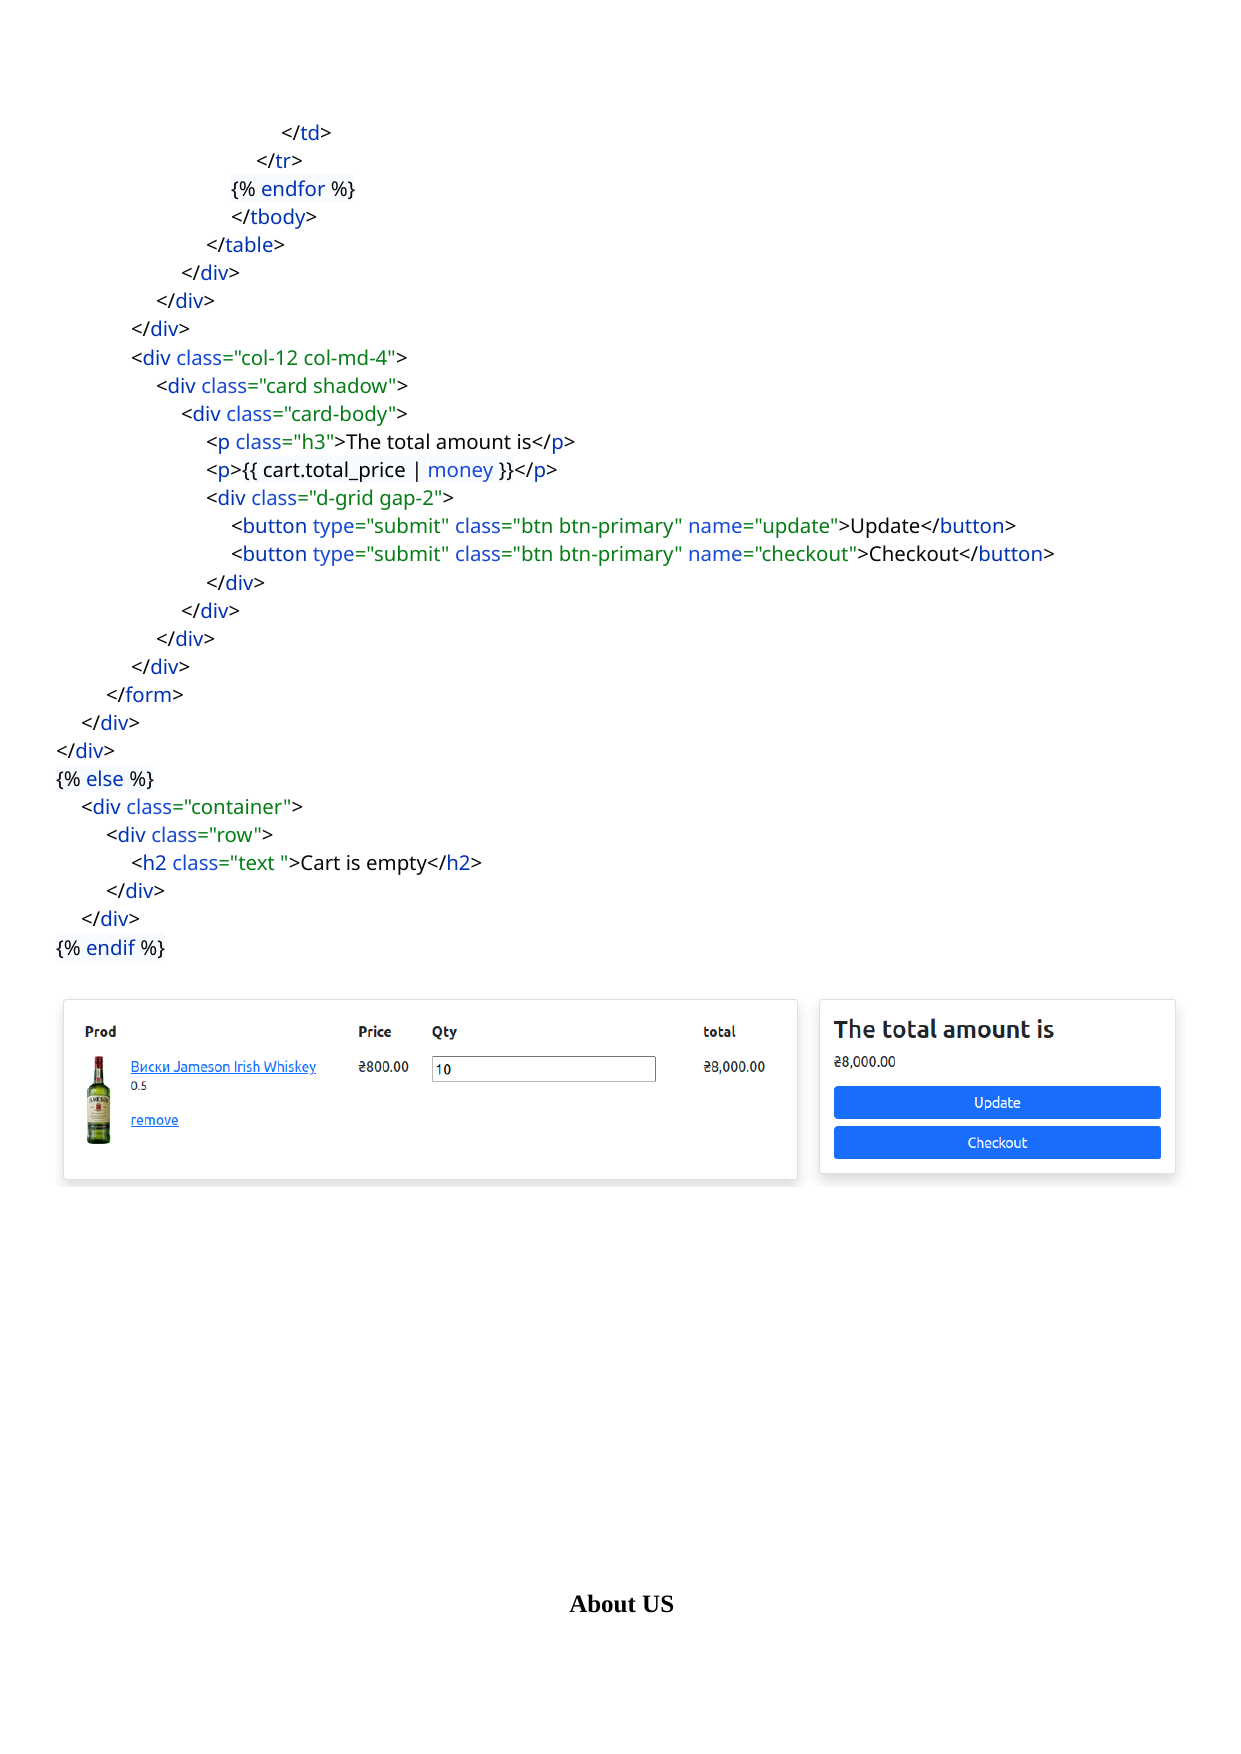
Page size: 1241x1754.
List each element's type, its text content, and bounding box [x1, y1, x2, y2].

text </div> [56, 905, 1187, 933]
text About US [56, 1589, 1187, 1618]
text </div> [56, 709, 1187, 737]
text </div> [56, 315, 1187, 343]
text </div> [56, 652, 1187, 681]
text <p class="h3">The total amount is</p> [56, 427, 1187, 456]
text </table> [56, 231, 1187, 259]
text <button type="submit" class="btn btn-primary" name="checkout">Checkout</button> [56, 540, 1187, 568]
text <button type="submit" class="btn btn-primary" name="update">Update</button> [56, 512, 1187, 540]
text {% endif %} [56, 933, 1187, 961]
text </div> [56, 624, 1187, 652]
text </div> [56, 287, 1187, 315]
text <p>{{ cart.total_price | money }}</p> [56, 456, 1187, 484]
text <div class="row"> [56, 821, 1187, 849]
text </div> [56, 737, 1187, 765]
text {% endfor %} [56, 174, 1187, 202]
text </td> [56, 118, 1187, 146]
text {% else %} [56, 765, 1187, 792]
text <div class="col-12 col-md-4"> [56, 343, 1187, 371]
text </div> [56, 259, 1187, 287]
picture [55, 990, 1188, 1187]
text </div> [56, 568, 1187, 596]
text <div class="d-grid gap-2"> [56, 484, 1187, 512]
text </div> [56, 596, 1187, 624]
text <div class="card-body"> [56, 399, 1187, 427]
text <div class="container"> [56, 792, 1187, 821]
text </div> [56, 877, 1187, 905]
text <div class="card shadow"> [56, 371, 1187, 399]
text </tbody> [56, 202, 1187, 231]
text <h2 class="text ">Cart is empty</h2> [56, 849, 1187, 877]
text </tr> [56, 146, 1187, 174]
text </form> [56, 681, 1187, 709]
